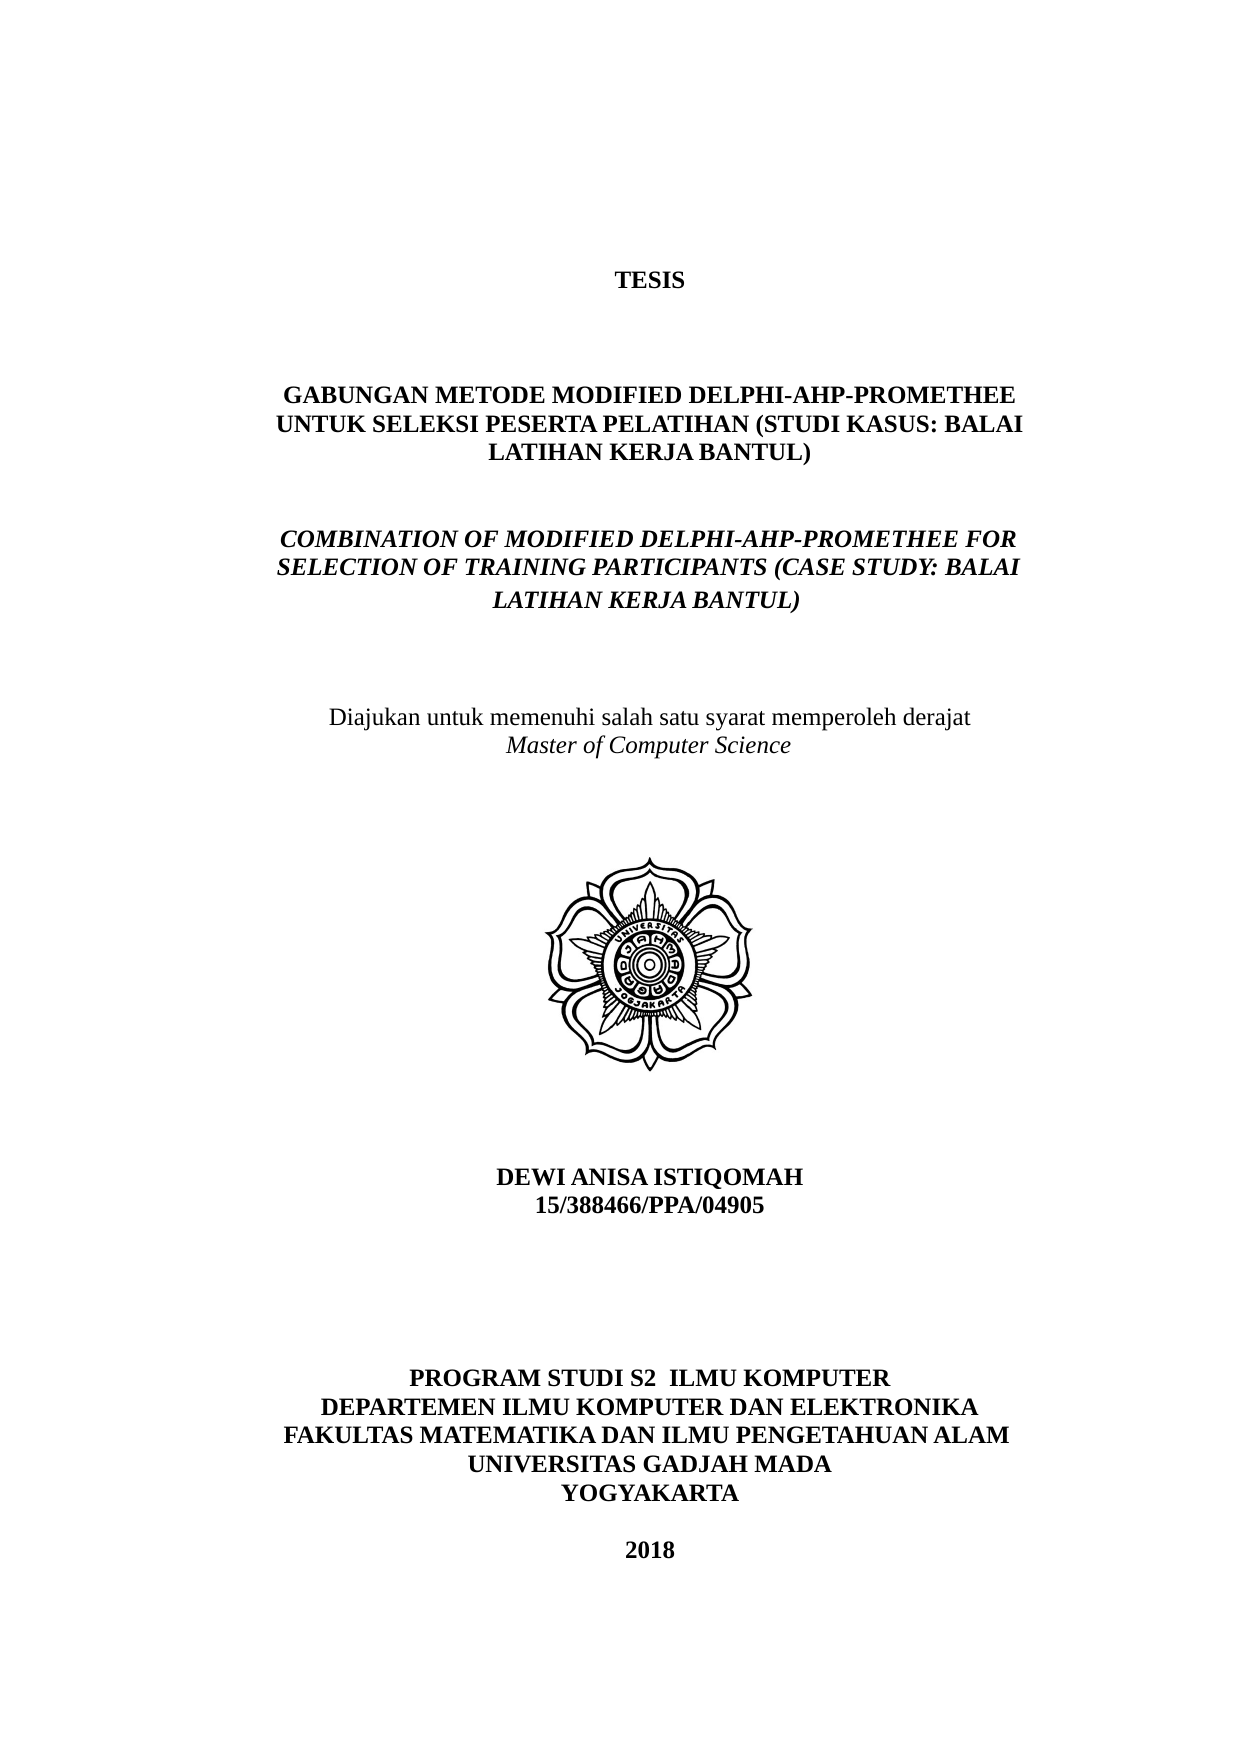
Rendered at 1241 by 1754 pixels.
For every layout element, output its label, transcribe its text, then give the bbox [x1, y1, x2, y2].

text DEPARTEMEN Ilmu Komputer dan Elektronika [236, 1392, 1063, 1420]
text Master of Computer Science [236, 730, 1063, 759]
text GABUNGAN METODE MODIFIED DELPHI-AHP-PROMETHEE UNTUK SELEKSI PESERTA PELATIHAN (STUDI KASUS: BALAI LATIHAN KERJA BANTUL) [236, 380, 1063, 466]
text combination OF MODIFIED DELPHI-AHP-PROMETHEE FOR SELECTION OF TRAINING PARTICIPANTS (case study: Balai Latihan kerja Bantul) [236, 524, 1063, 615]
text FAKULTAS MATEMATIKA DAN ILMU PENGETAHUAN ALAM [236, 1420, 1063, 1449]
text DEWI ANISA ISTIQOMAH [236, 1162, 1063, 1190]
text UNIVERSITAS GADJAH MADA [236, 1449, 1063, 1478]
picture [535, 848, 765, 1082]
text 2018 [236, 1535, 1063, 1564]
text PROGRAM STUDI S2 Ilmu Komputer [236, 1363, 1063, 1392]
text YOGYAKARTA [236, 1478, 1063, 1507]
text Diajukan untuk memenuhi salah satu syarat memperoleh derajat [236, 702, 1063, 730]
text tesis [236, 265, 1063, 294]
text 15/388466/PPA/04905 [236, 1190, 1063, 1219]
